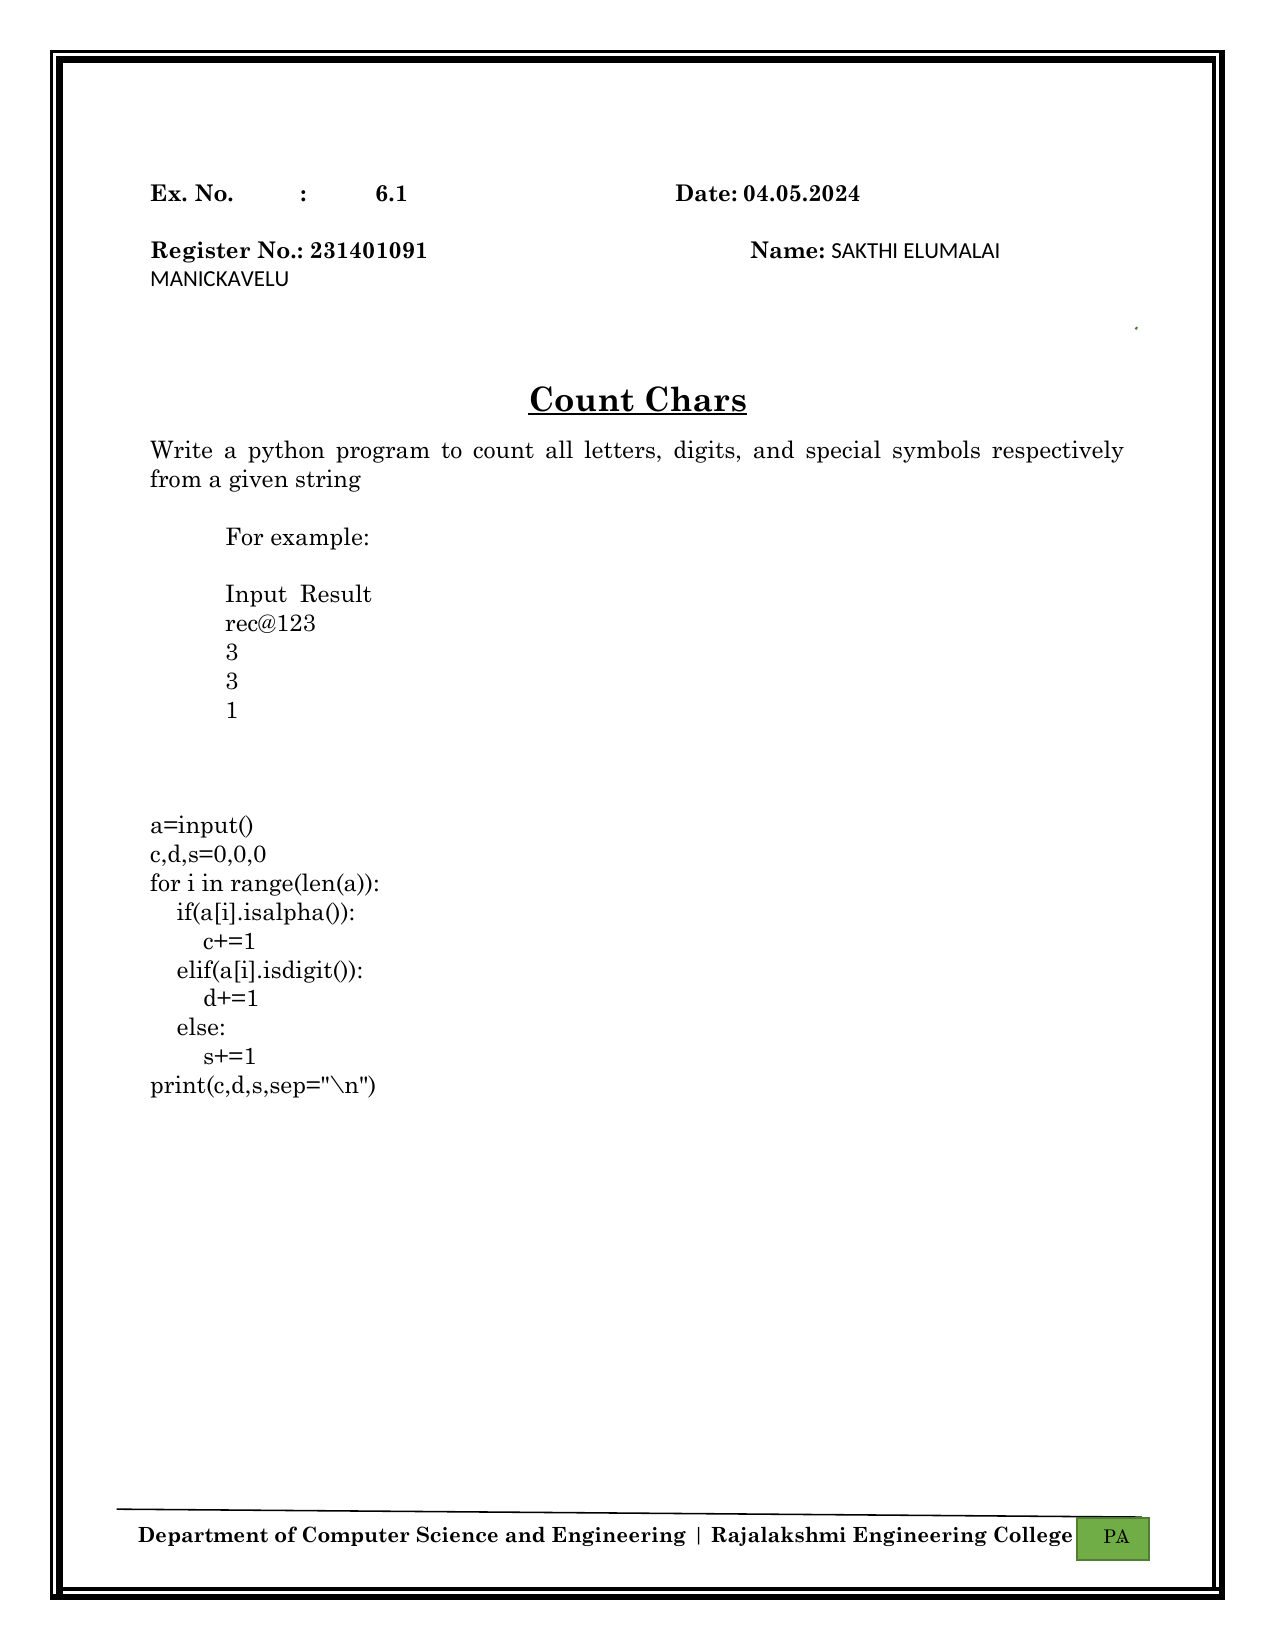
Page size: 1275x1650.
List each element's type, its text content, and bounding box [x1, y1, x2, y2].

text 3 [225, 666, 1125, 695]
text c,d,s=0,0,0 [150, 839, 1125, 868]
text a=input() [150, 810, 1125, 839]
text print(c,d,s,sep="\n") [150, 1070, 1125, 1099]
text d+=1 [150, 983, 1125, 1012]
text rec@123 [225, 608, 1125, 637]
text if(a[i].isalpha()): [150, 897, 1125, 926]
text Count Chars [150, 378, 1125, 418]
text s+=1 [150, 1041, 1125, 1070]
text c+=1 [150, 926, 1125, 954]
text Write a python program to count all letters, digits, and special symbols respectively from a given string [150, 435, 1125, 493]
text Input Result [225, 579, 1125, 608]
text Register No.: 231401091 Name: SAKTHI ELUMALAI MANICKAVELU [150, 236, 1125, 292]
text For example: [225, 522, 1125, 550]
text for i in range(len(a)): [150, 868, 1125, 897]
text 3 [225, 637, 1125, 666]
text 1 [225, 695, 1125, 723]
text else: [150, 1012, 1125, 1041]
text elif(a[i].isdigit()): [150, 954, 1125, 983]
text Ex. No. : 6.1 Date: 04.05.2024 [150, 179, 1125, 207]
